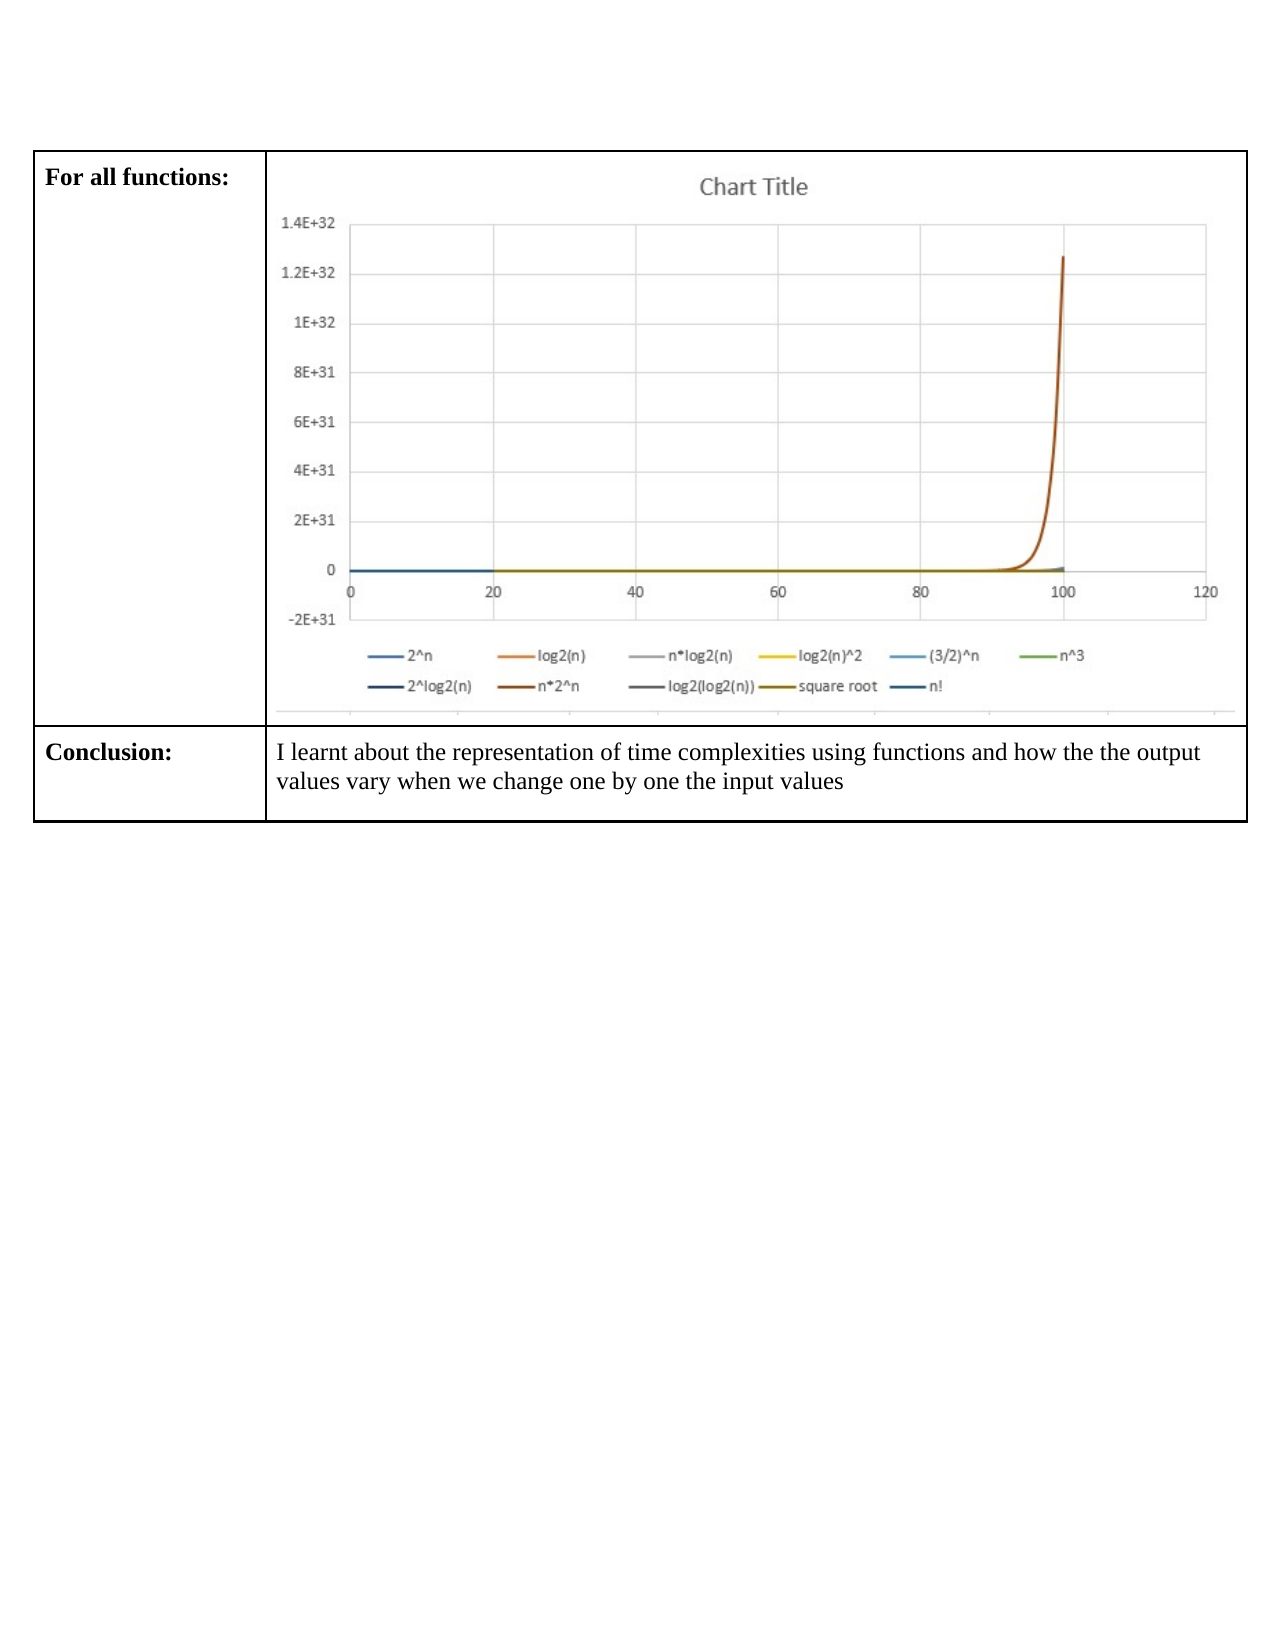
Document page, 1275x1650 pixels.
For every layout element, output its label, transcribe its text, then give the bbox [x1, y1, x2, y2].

picture [276, 162, 1236, 715]
table_cell I learnt about the representation of time complexities using functions and how the the output values vary when we change one by one the input values [267, 727, 1246, 820]
table_cell For all functions: [35, 152, 265, 725]
table_cell [267, 152, 1246, 725]
table_cell Conclusion: [35, 727, 265, 820]
